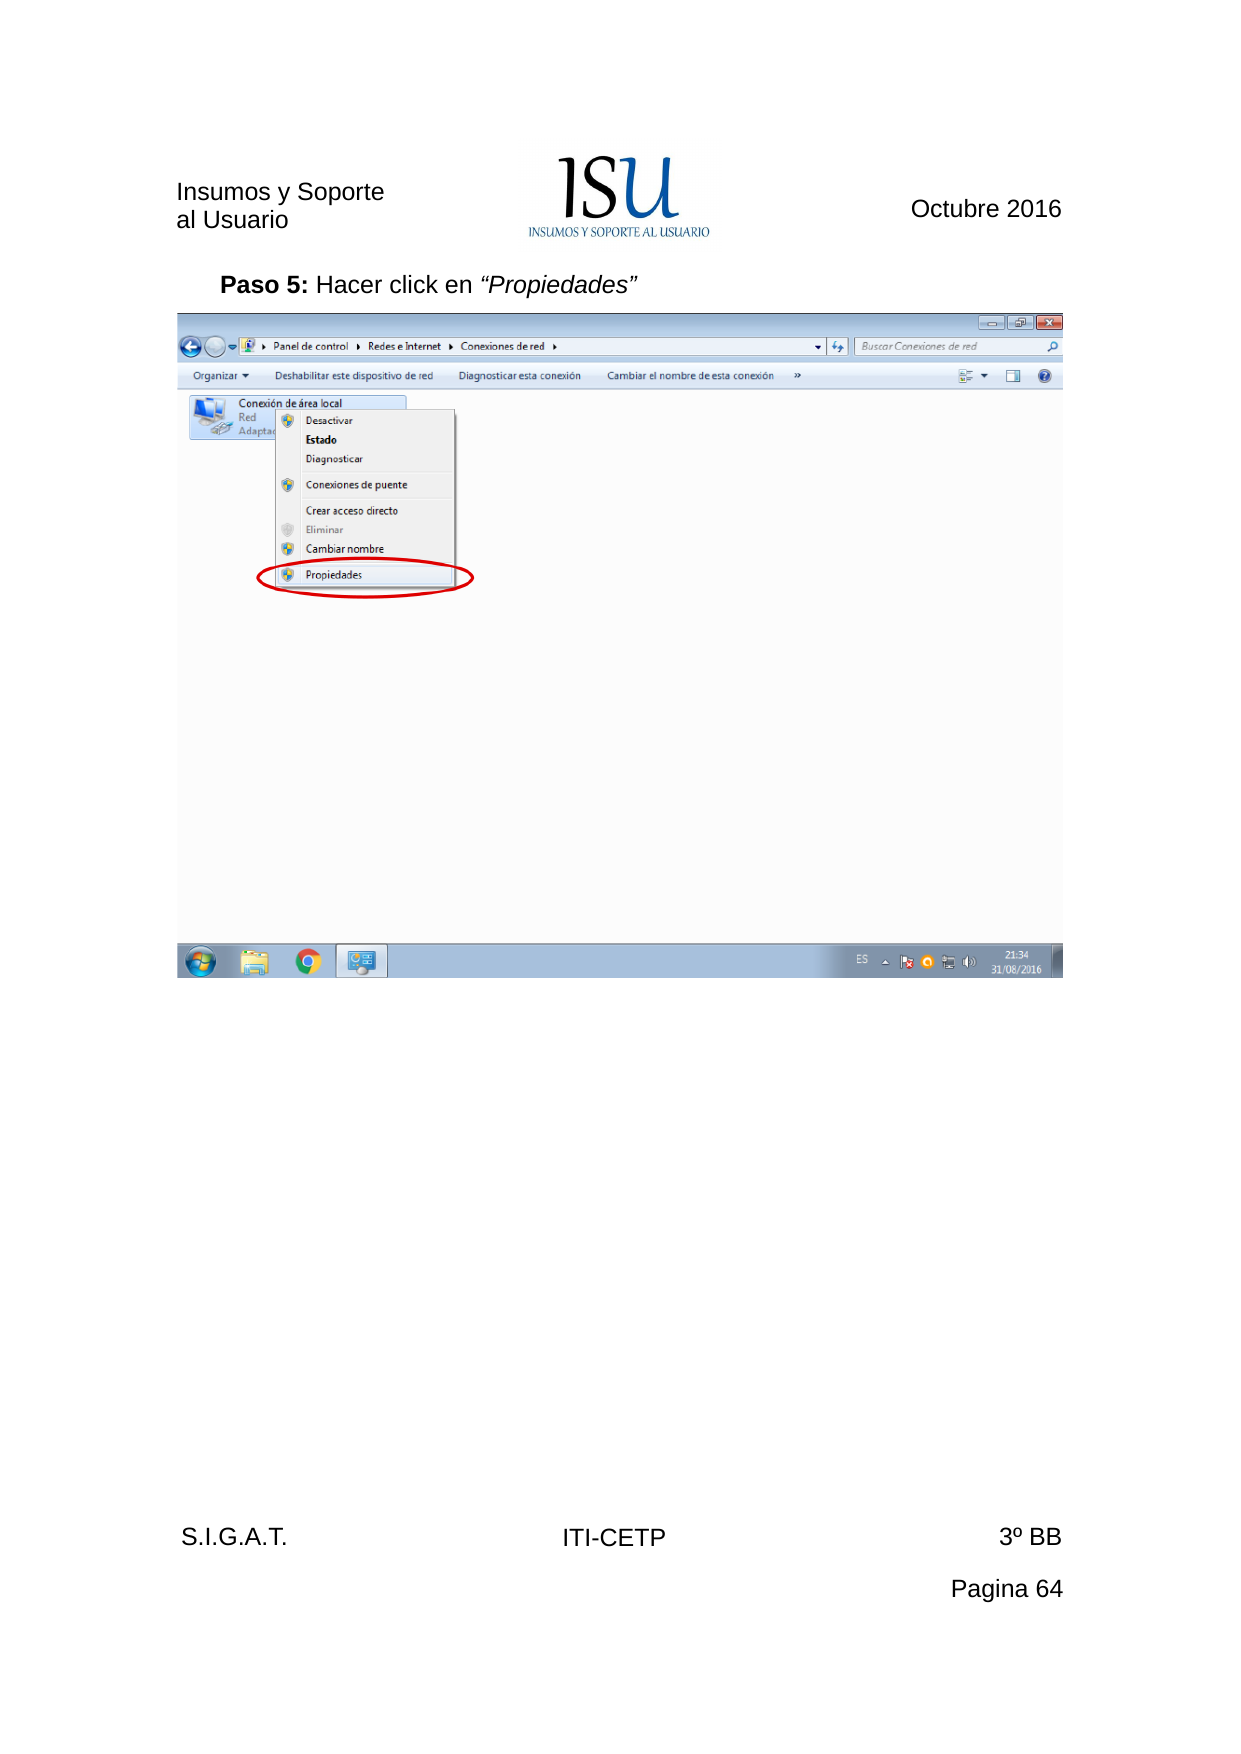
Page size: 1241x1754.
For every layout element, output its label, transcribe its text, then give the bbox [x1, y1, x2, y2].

text Paso 5: Hacer click en “Propiedades” [177, 270, 1063, 299]
picture [517, 138, 723, 252]
picture [177, 313, 1063, 978]
